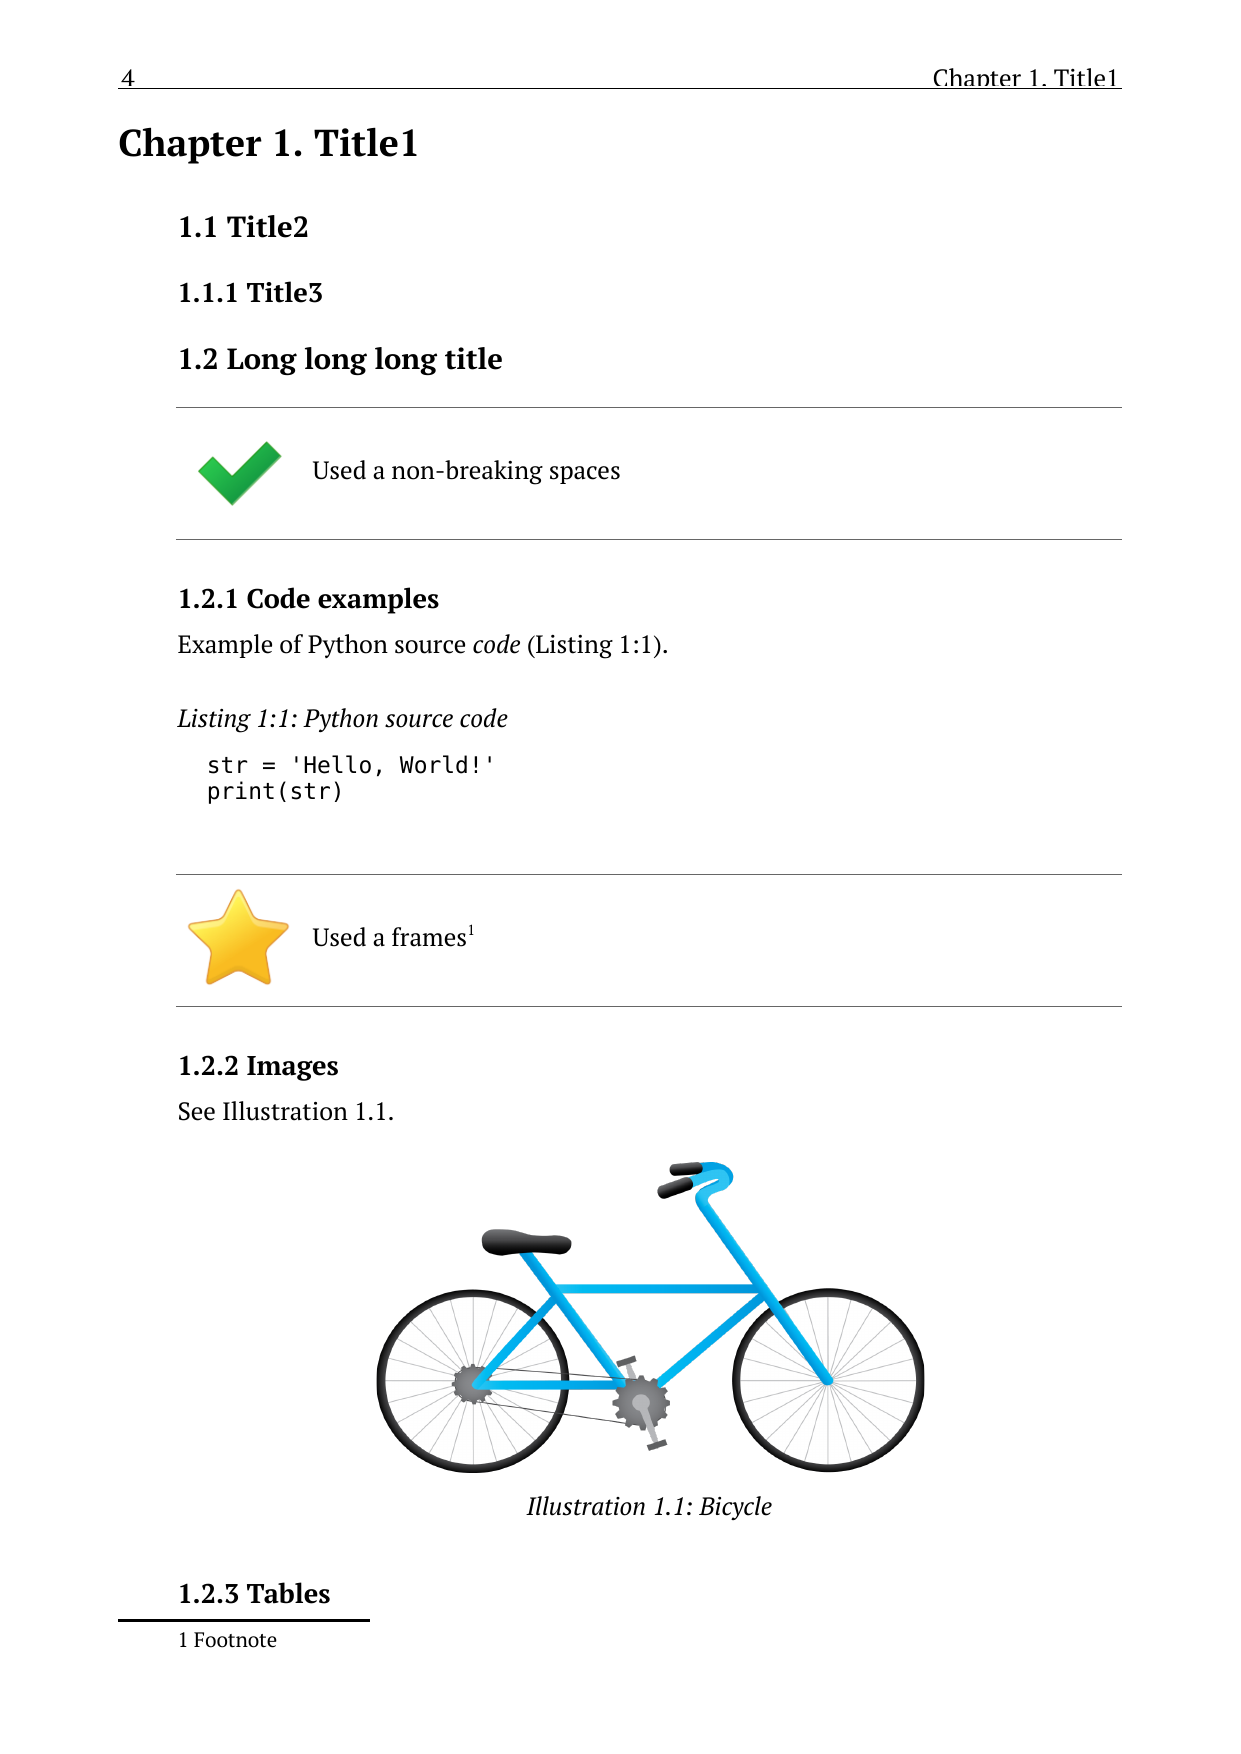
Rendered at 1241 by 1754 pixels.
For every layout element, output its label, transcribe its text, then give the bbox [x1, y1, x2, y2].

list Listing 1:1: Python source code [177, 702, 1124, 734]
title Tables [177, 1576, 1122, 1611]
table_header [176, 875, 301, 1006]
picture [181, 413, 295, 528]
text See 1.1. [177, 1095, 1122, 1127]
list print(str) [207, 778, 1124, 805]
picture [376, 1162, 925, 1473]
picture [181, 880, 295, 994]
table_header Used a frames [301, 875, 1122, 1006]
title Title3 [177, 275, 1122, 310]
title Code examples [177, 581, 1122, 616]
table_header Used a non-breaking spaces [301, 408, 1122, 539]
title Title1 [118, 118, 1122, 167]
text Example of Python source code (Listing 1:1). [177, 628, 1122, 661]
table_header [176, 408, 301, 539]
list str = 'Hello, World!' [207, 752, 1124, 778]
title Title2 [177, 208, 1122, 246]
title Long long long title [177, 340, 1122, 377]
title Images [177, 1048, 1122, 1083]
text Illustration 1.1: Bicycle [177, 1174, 1124, 1523]
